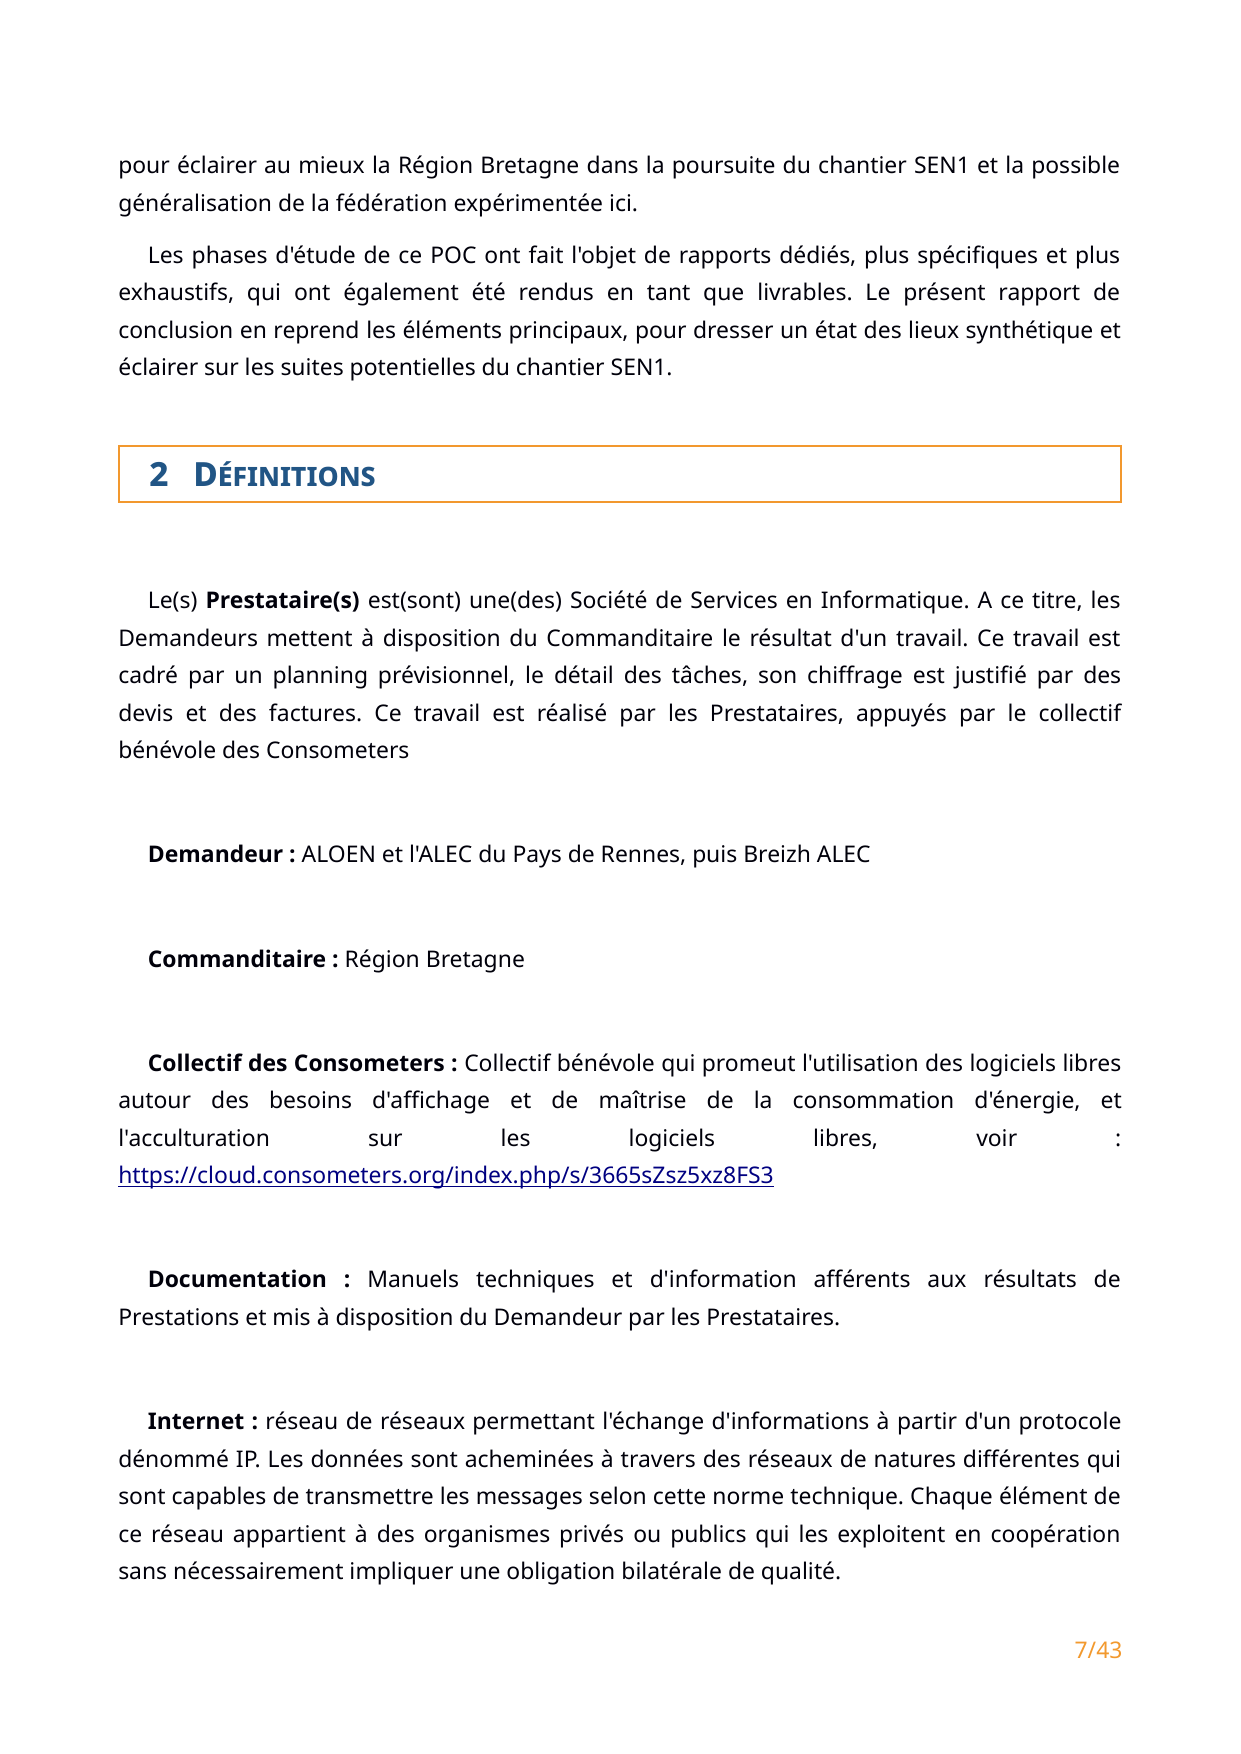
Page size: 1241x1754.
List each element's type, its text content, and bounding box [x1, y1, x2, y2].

text pour éclairer au mieux la Région Bretagne dans la poursuite du chantier SEN1 et la possible généralisation de la fédération expérimentée ici. [118, 149, 1122, 218]
text Demandeur : ALOEN et l'ALEC du Pays de Rennes, puis Breizh ALEC [118, 838, 1122, 870]
subtitle Définitions [120, 447, 1120, 501]
text Les phases d'étude de ce POC ont fait l'objet de rapports dédiés, plus spécifiques et plus exhaustifs, qui ont également été rendus en tant que livrables. Le présent rapport de conclusion en reprend les éléments principaux, pour dresser un état des lieux synthétique et éclairer sur les suites potentielles du chantier SEN1. [118, 239, 1122, 383]
text Collectif des Consometers : Collectif bénévole qui promeut l'utilisation des logiciels libres autour des besoins d'affichage et de maîtrise de la consommation d'énergie, et l'acculturation sur les logiciels libres, voir : https://cloud.consometers.org/index.php/s/3665sZsz5xz8FS3 [118, 1047, 1122, 1191]
text Commanditaire : Région Bretagne [118, 943, 1122, 974]
text Documentation : Manuels techniques et d'information afférents aux résultats de Prestations et mis à disposition du Demandeur par les Prestataires. [118, 1263, 1122, 1332]
text Internet : réseau de réseaux permettant l'échange d'informations à partir d'un protocole dénommé IP. Les données sont acheminées à travers des réseaux de natures différentes qui sont capables de transmettre les messages selon cette norme technique. Chaque élément de ce réseau appartient à des organismes privés ou publics qui les exploitent en coopération sans nécessairement impliquer une obligation bilatérale de qualité. [118, 1405, 1122, 1586]
text Le(s) Prestataire(s) est(sont) une(des) Société de Services en Informatique. A ce titre, les Demandeurs mettent à disposition du Commanditaire le résultat d'un travail. Ce travail est cadré par un planning prévisionnel, le détail des tâches, son chiffrage est justifié par des devis et des factures. Ce travail est réalisé par les Prestataires, appuyés par le collectif bénévole des Consometers [118, 584, 1122, 766]
